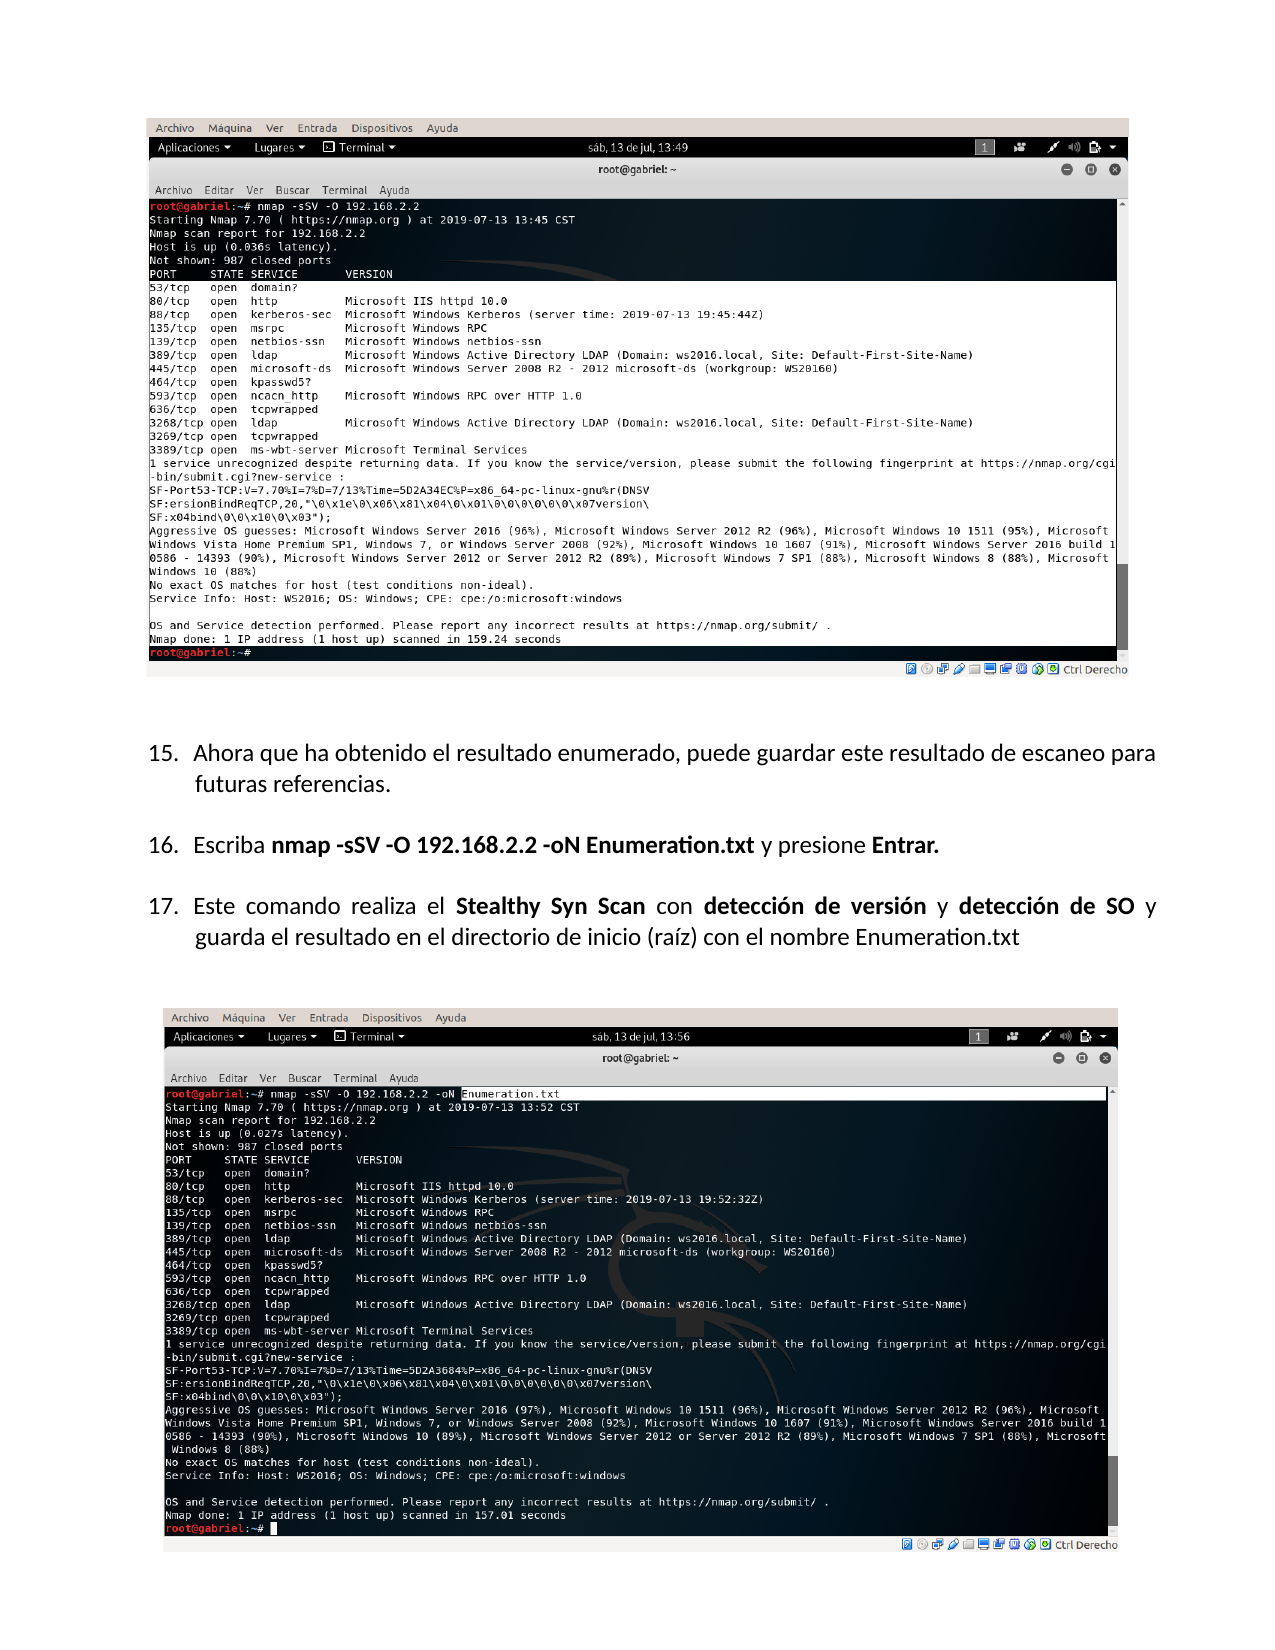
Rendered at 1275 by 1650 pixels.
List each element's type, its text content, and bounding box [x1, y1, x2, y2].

picture [146, 118, 1129, 677]
list Ahora que ha obtenido el resultado enumerado, puede guardar este resultado de escaneo para futuras referencias. [148, 738, 1157, 799]
list Escriba nmap -sSV -O 192.168.2.2 -oN Enumeration.txt y presione Entrar. [148, 829, 1157, 860]
list Este comando realiza el Stealthy Syn Scan con detección de versión y detección de SO y guarda el resultado en el directorio de inicio (raíz) con el nombre Enumeration.txt [148, 890, 1157, 951]
picture [162, 1008, 1119, 1552]
